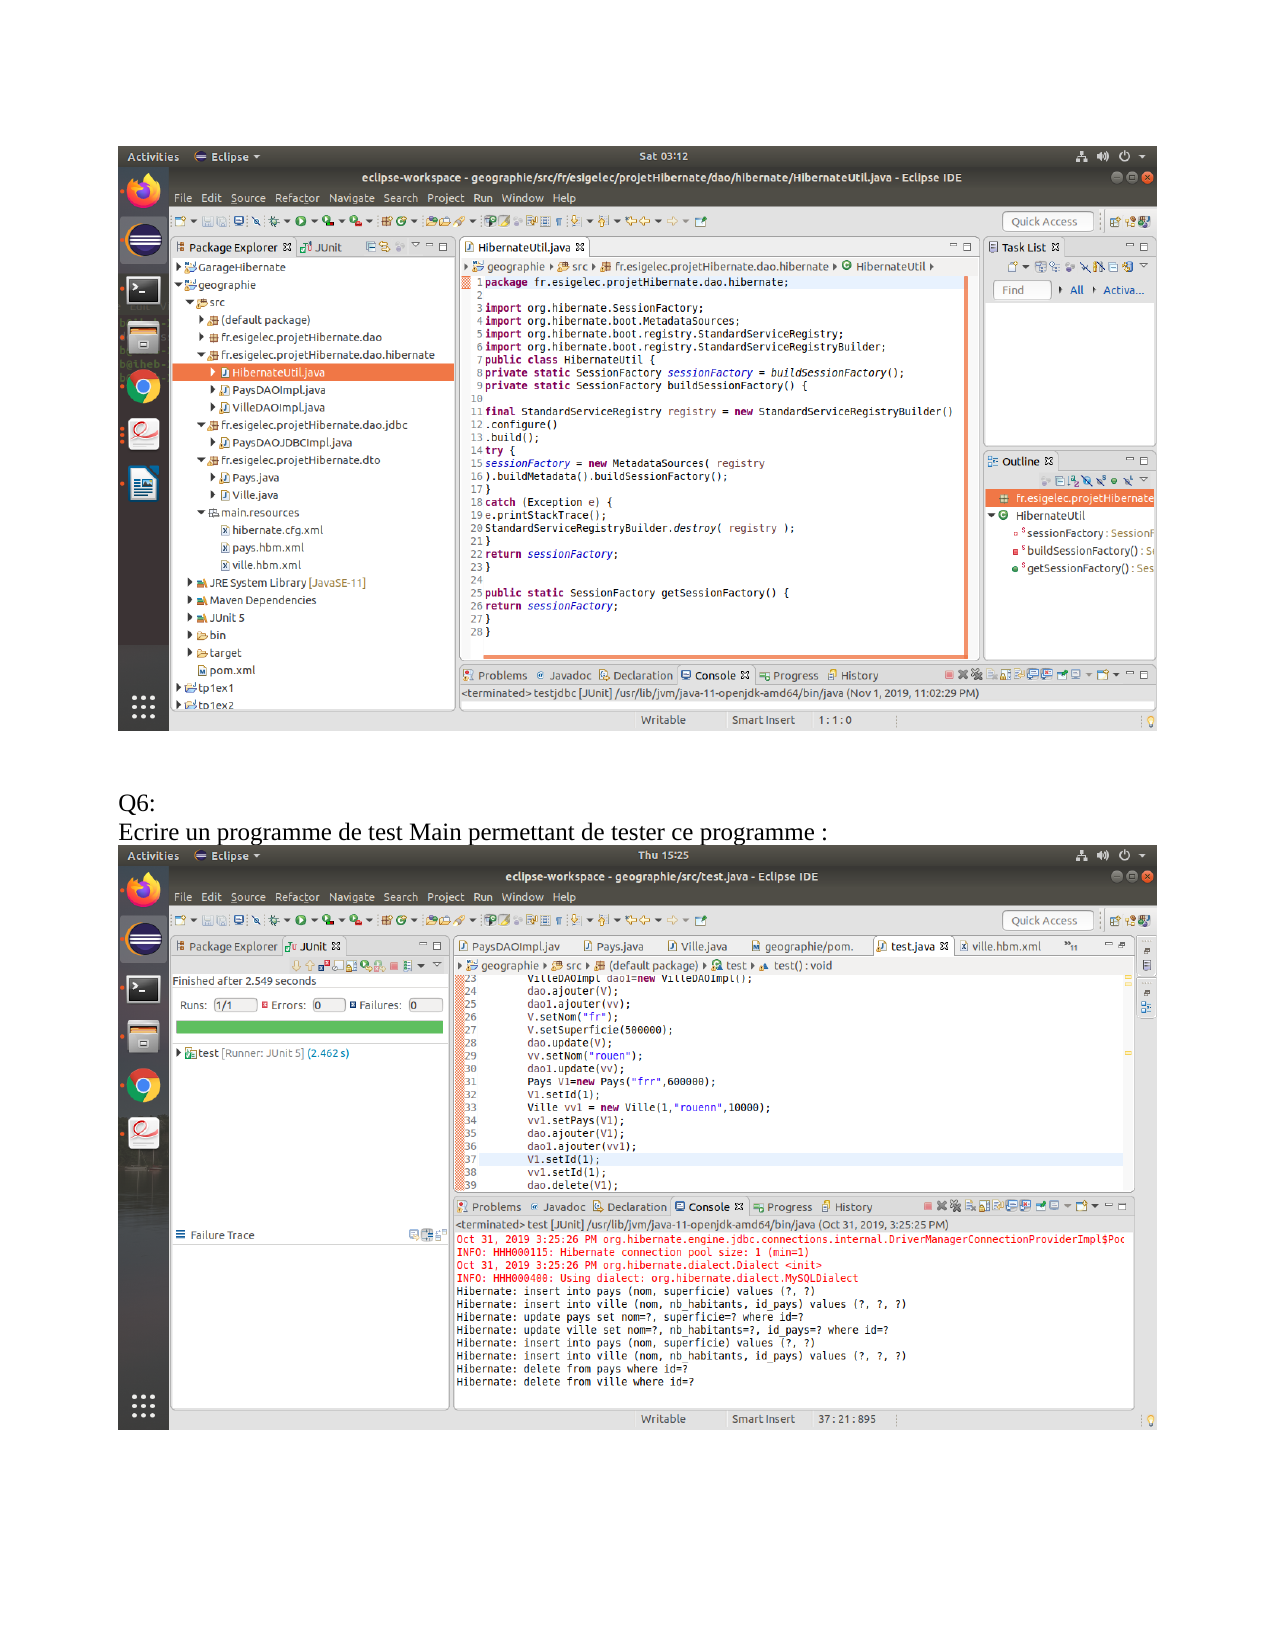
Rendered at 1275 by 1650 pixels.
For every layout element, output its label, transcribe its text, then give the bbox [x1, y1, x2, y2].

text Q6: [118, 788, 1157, 817]
picture [118, 845, 1157, 1430]
picture [118, 146, 1157, 731]
text Ecrire un programme de test Main permettant de tester ce programme : [118, 817, 1157, 845]
